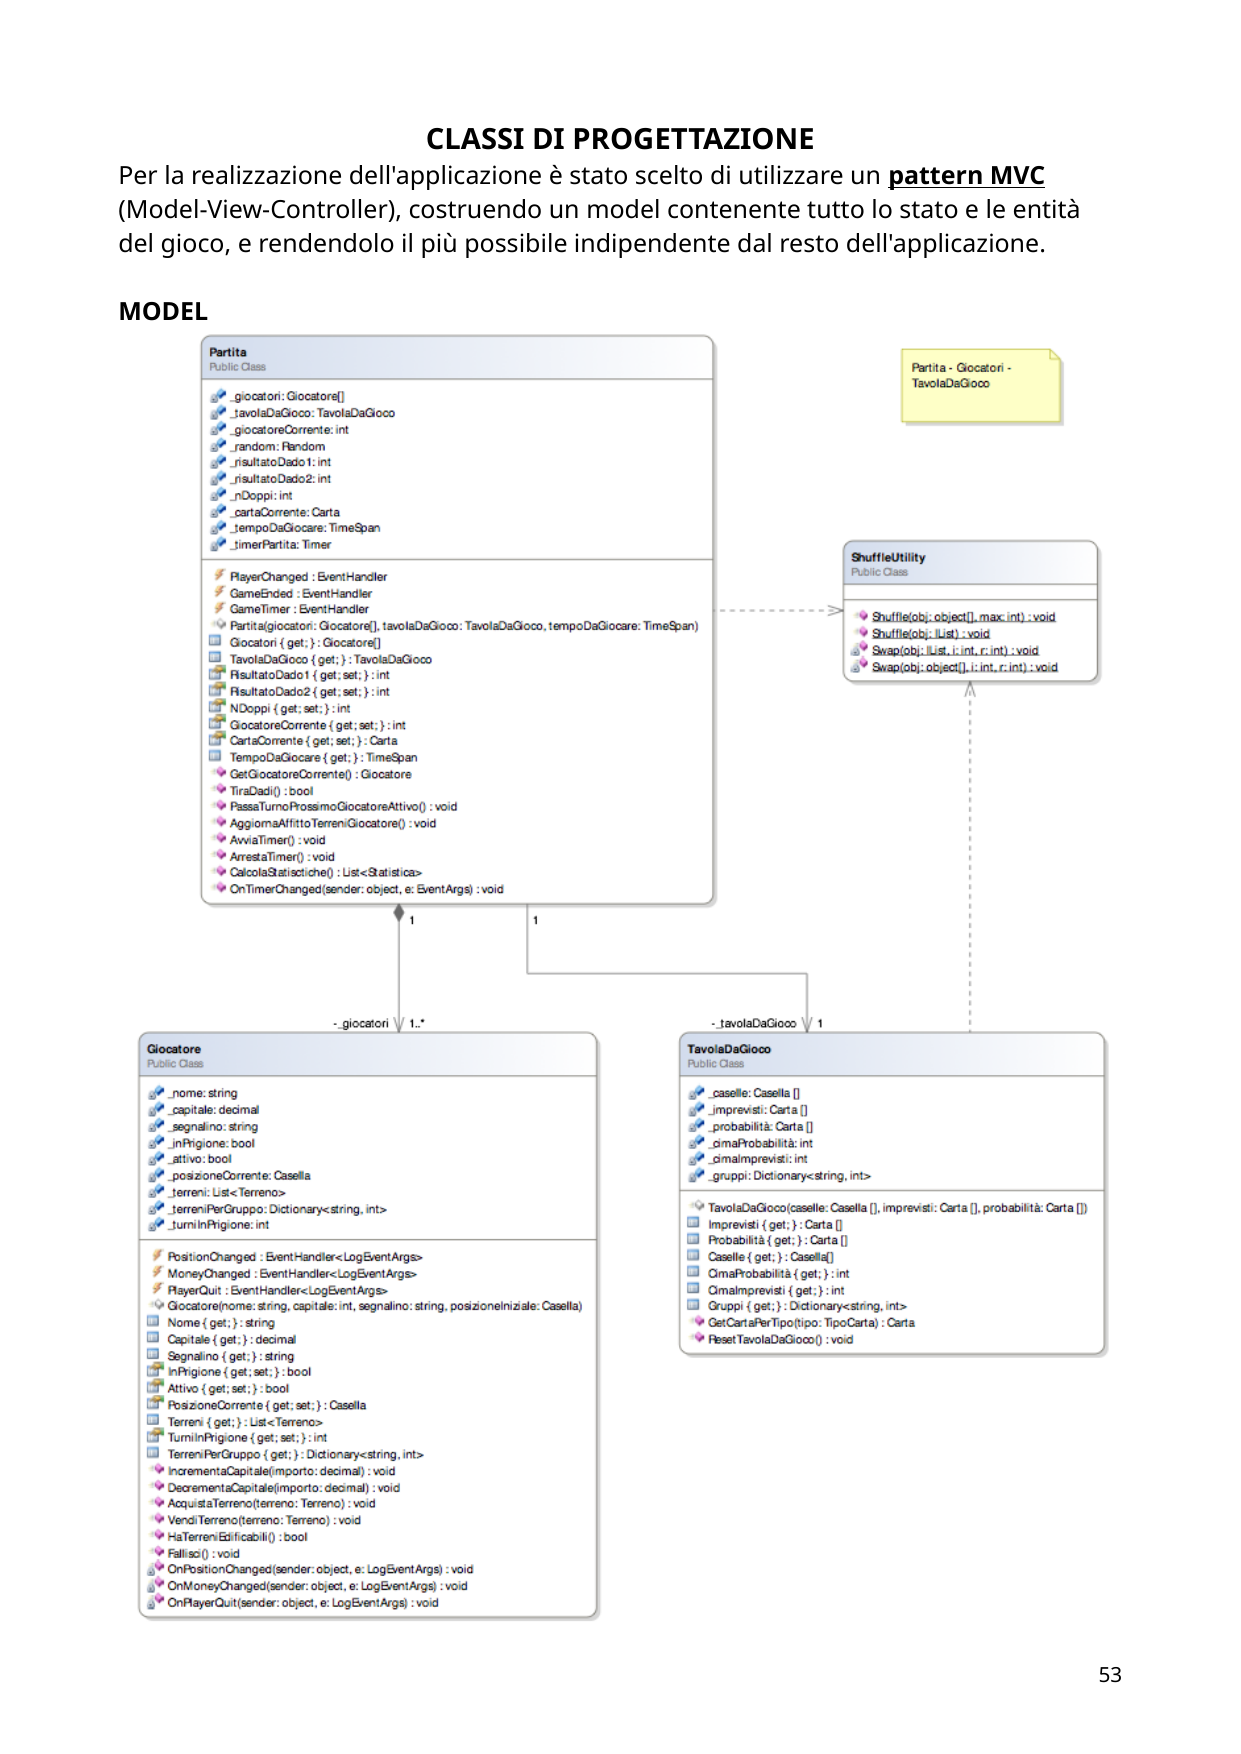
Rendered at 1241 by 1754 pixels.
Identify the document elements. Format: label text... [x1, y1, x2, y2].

text MODEL [118, 294, 1122, 328]
text CLASSI DI PROGETTAZIONE [118, 118, 1122, 158]
picture [126, 332, 1122, 1625]
text Per la realizzazione dell'applicazione è stato scelto di utilizzare un pattern MVC (Model-View-Controller), costruendo un model contenente tutto lo stato e le entità del gioco, e rendendolo il più possibile indipendente dal resto dell'applicazione. [118, 158, 1122, 260]
